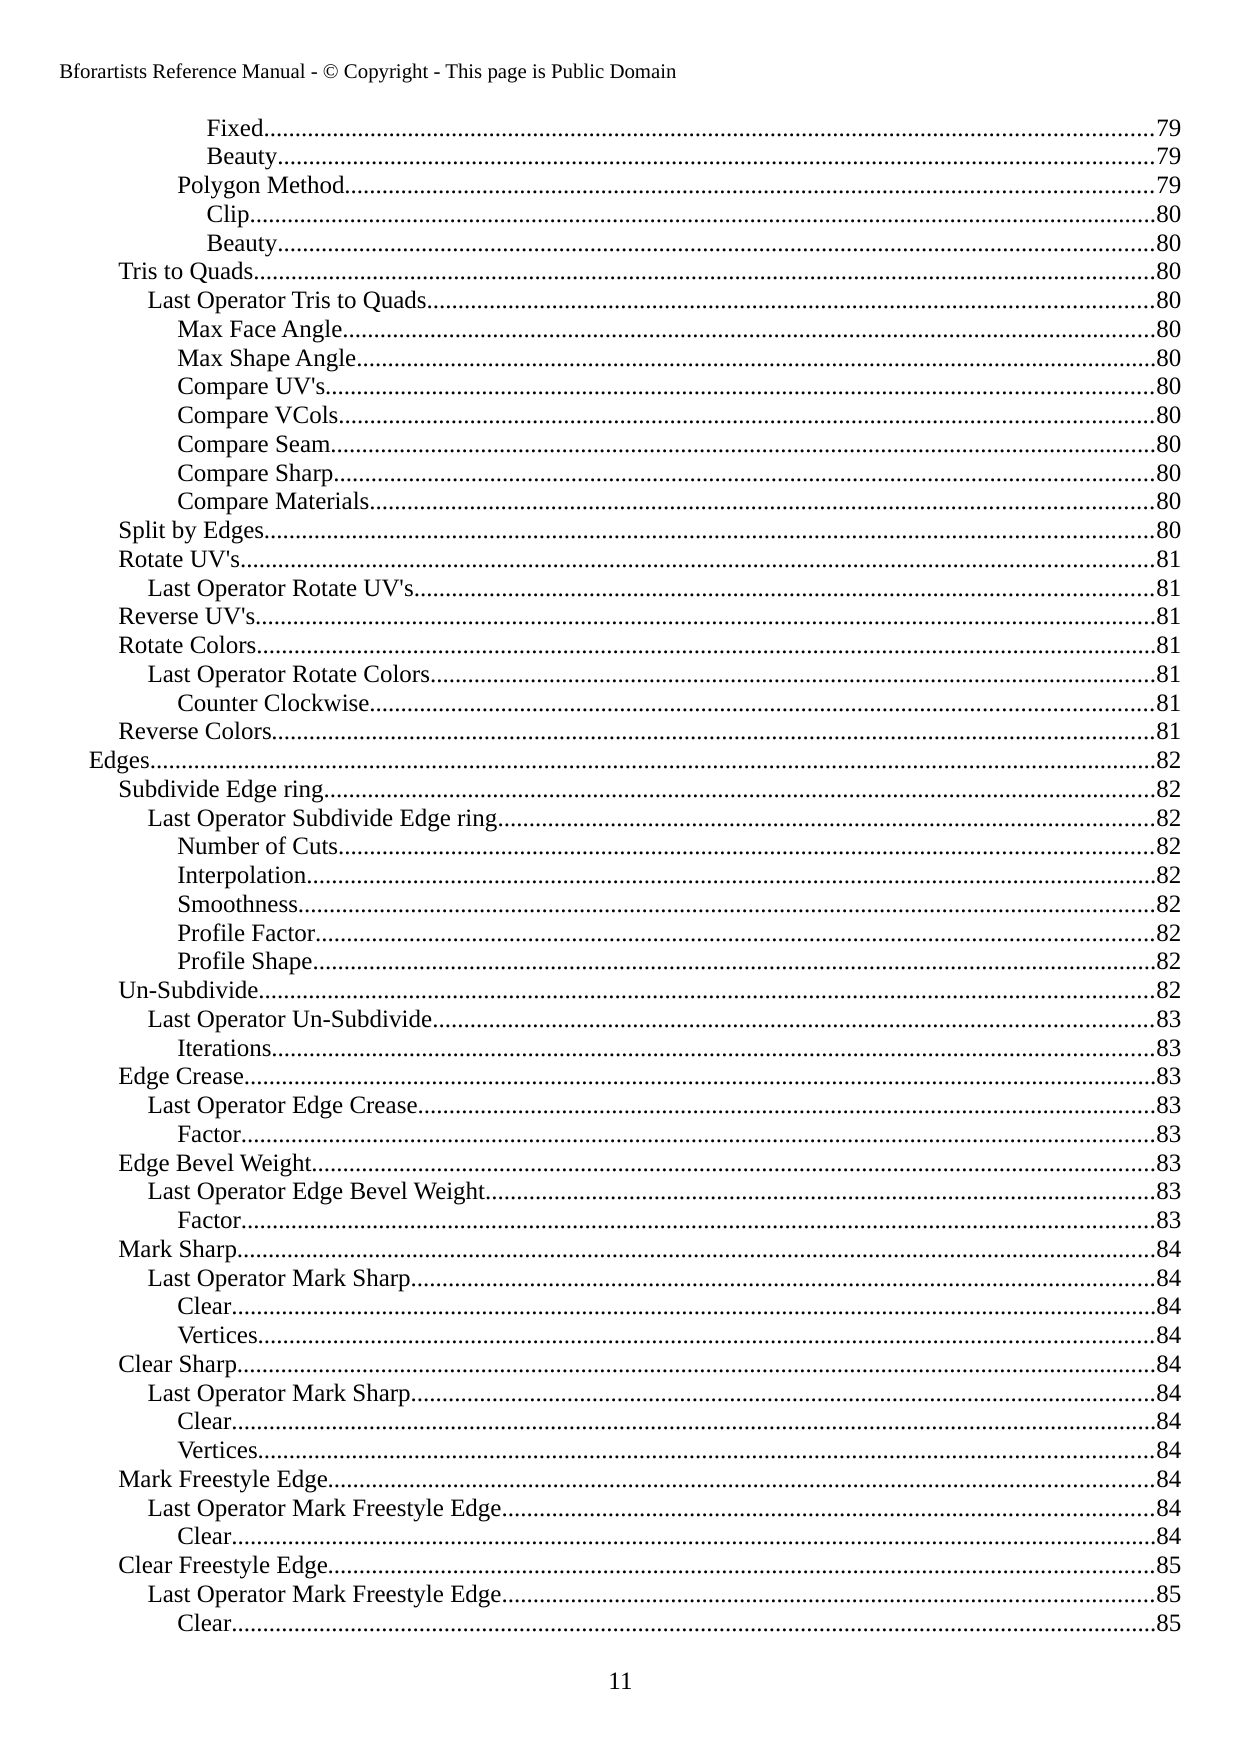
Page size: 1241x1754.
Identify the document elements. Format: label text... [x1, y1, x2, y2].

text Compare UV's 80 [177, 371, 1181, 400]
text Profile Factor 82 [177, 918, 1181, 946]
text Vertices 84 [177, 1435, 1181, 1464]
text Clip 80 [206, 199, 1181, 228]
text Rotate UV's 81 [118, 544, 1181, 573]
text Last Operator Rotate UV's 81 [147, 573, 1181, 601]
text Tris to Quads 80 [118, 256, 1181, 285]
text Last Operator Mark Sharp 84 [147, 1263, 1181, 1291]
text Polygon Method 79 [177, 170, 1181, 199]
text Edge Bevel Weight 83 [118, 1148, 1181, 1176]
text Counter Clockwise 81 [177, 688, 1181, 716]
text Last Operator Mark Freestyle Edge 84 [147, 1493, 1181, 1521]
text Compare Sharp 80 [177, 458, 1181, 486]
text Last Operator Edge Crease 83 [147, 1090, 1181, 1119]
text Last Operator Un-Subdivide 83 [147, 1004, 1181, 1033]
text Clear 85 [177, 1608, 1181, 1636]
text Reverse UV's 81 [118, 601, 1181, 630]
text Compare VCols 80 [177, 400, 1181, 429]
text Mark Sharp 84 [118, 1234, 1181, 1263]
text Clear Sharp 84 [118, 1349, 1181, 1378]
text Compare Materials 80 [177, 486, 1181, 515]
text Profile Shape 82 [177, 946, 1181, 975]
text Last Operator Rotate Colors 81 [147, 659, 1181, 688]
text Last Operator Edge Bevel Weight 83 [147, 1176, 1181, 1205]
text Factor 83 [177, 1119, 1181, 1148]
text Number of Cuts 82 [177, 831, 1181, 860]
text Last Operator Mark Sharp 84 [147, 1378, 1181, 1406]
text Beauty 79 [206, 141, 1181, 170]
text Un-Subdivide 82 [118, 975, 1181, 1004]
text Interpolation 82 [177, 860, 1181, 889]
text Fixed 79 [206, 113, 1181, 141]
text Clear 84 [177, 1521, 1181, 1550]
text Smoothness 82 [177, 889, 1181, 918]
text Compare Seam 80 [177, 429, 1181, 458]
text Last Operator Subdivide Edge ring 82 [147, 803, 1181, 831]
text Last Operator Tris to Quads 80 [147, 285, 1181, 314]
text Max Face Angle 80 [177, 314, 1181, 343]
text Rotate Colors 81 [118, 630, 1181, 659]
text Edges 82 [88, 745, 1181, 774]
text Max Shape Angle 80 [177, 343, 1181, 371]
text Mark Freestyle Edge 84 [118, 1464, 1181, 1493]
text Split by Edges 80 [118, 515, 1181, 544]
text Last Operator Mark Freestyle Edge 85 [147, 1579, 1181, 1608]
text Vertices 84 [177, 1320, 1181, 1349]
text Clear Freestyle Edge 85 [118, 1550, 1181, 1579]
text Edge Crease 83 [118, 1061, 1181, 1090]
text Factor 83 [177, 1205, 1181, 1234]
text Beauty 80 [206, 228, 1181, 256]
text Clear 84 [177, 1291, 1181, 1320]
text Clear 84 [177, 1406, 1181, 1435]
text Iterations 83 [177, 1033, 1181, 1061]
text Subdivide Edge ring 82 [118, 774, 1181, 803]
text Reverse Colors 81 [118, 716, 1181, 745]
